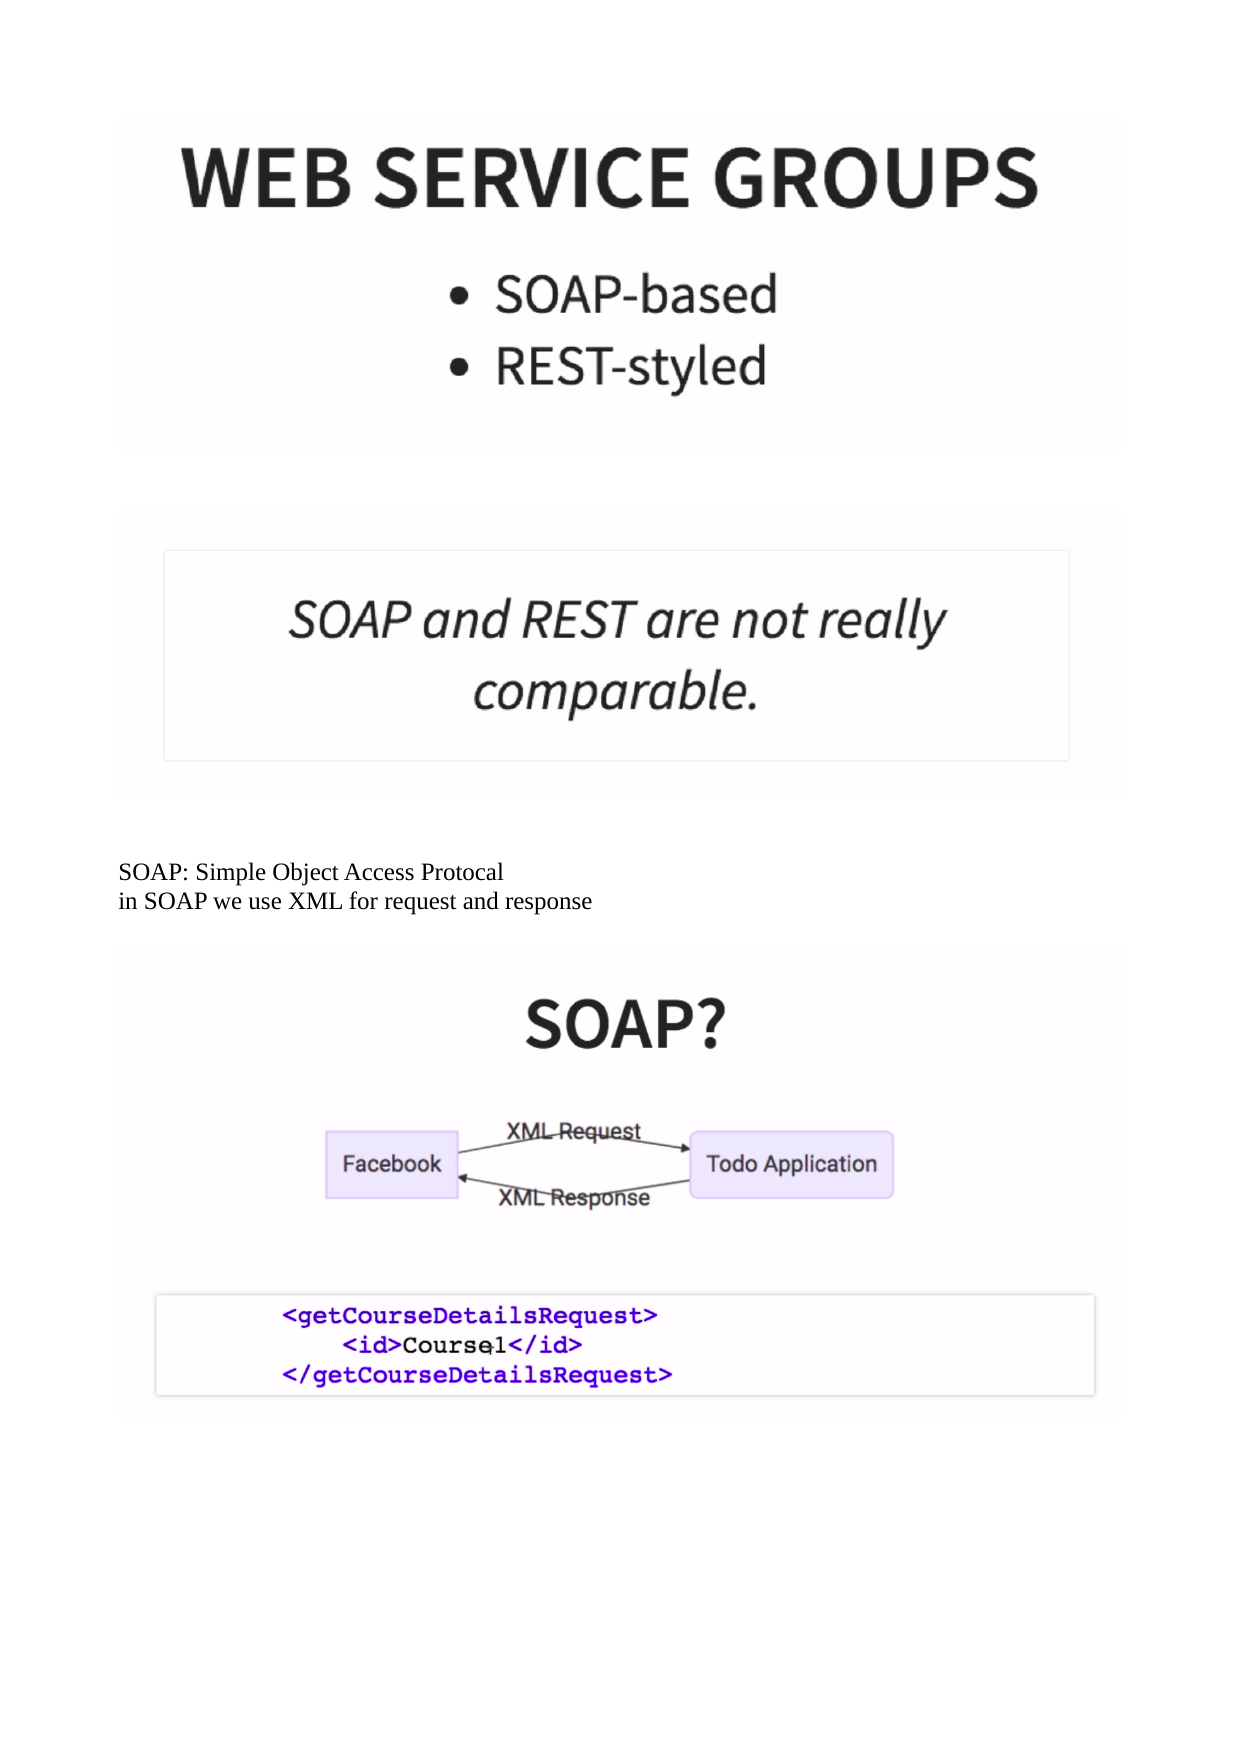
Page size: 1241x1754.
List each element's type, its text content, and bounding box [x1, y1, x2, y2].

text in SOAP we use XML for request and response [118, 886, 1122, 914]
picture [118, 509, 1123, 800]
text SOAP: Simple Object Access Protocal [118, 857, 1122, 886]
picture [118, 118, 1123, 452]
picture [118, 943, 1123, 1422]
